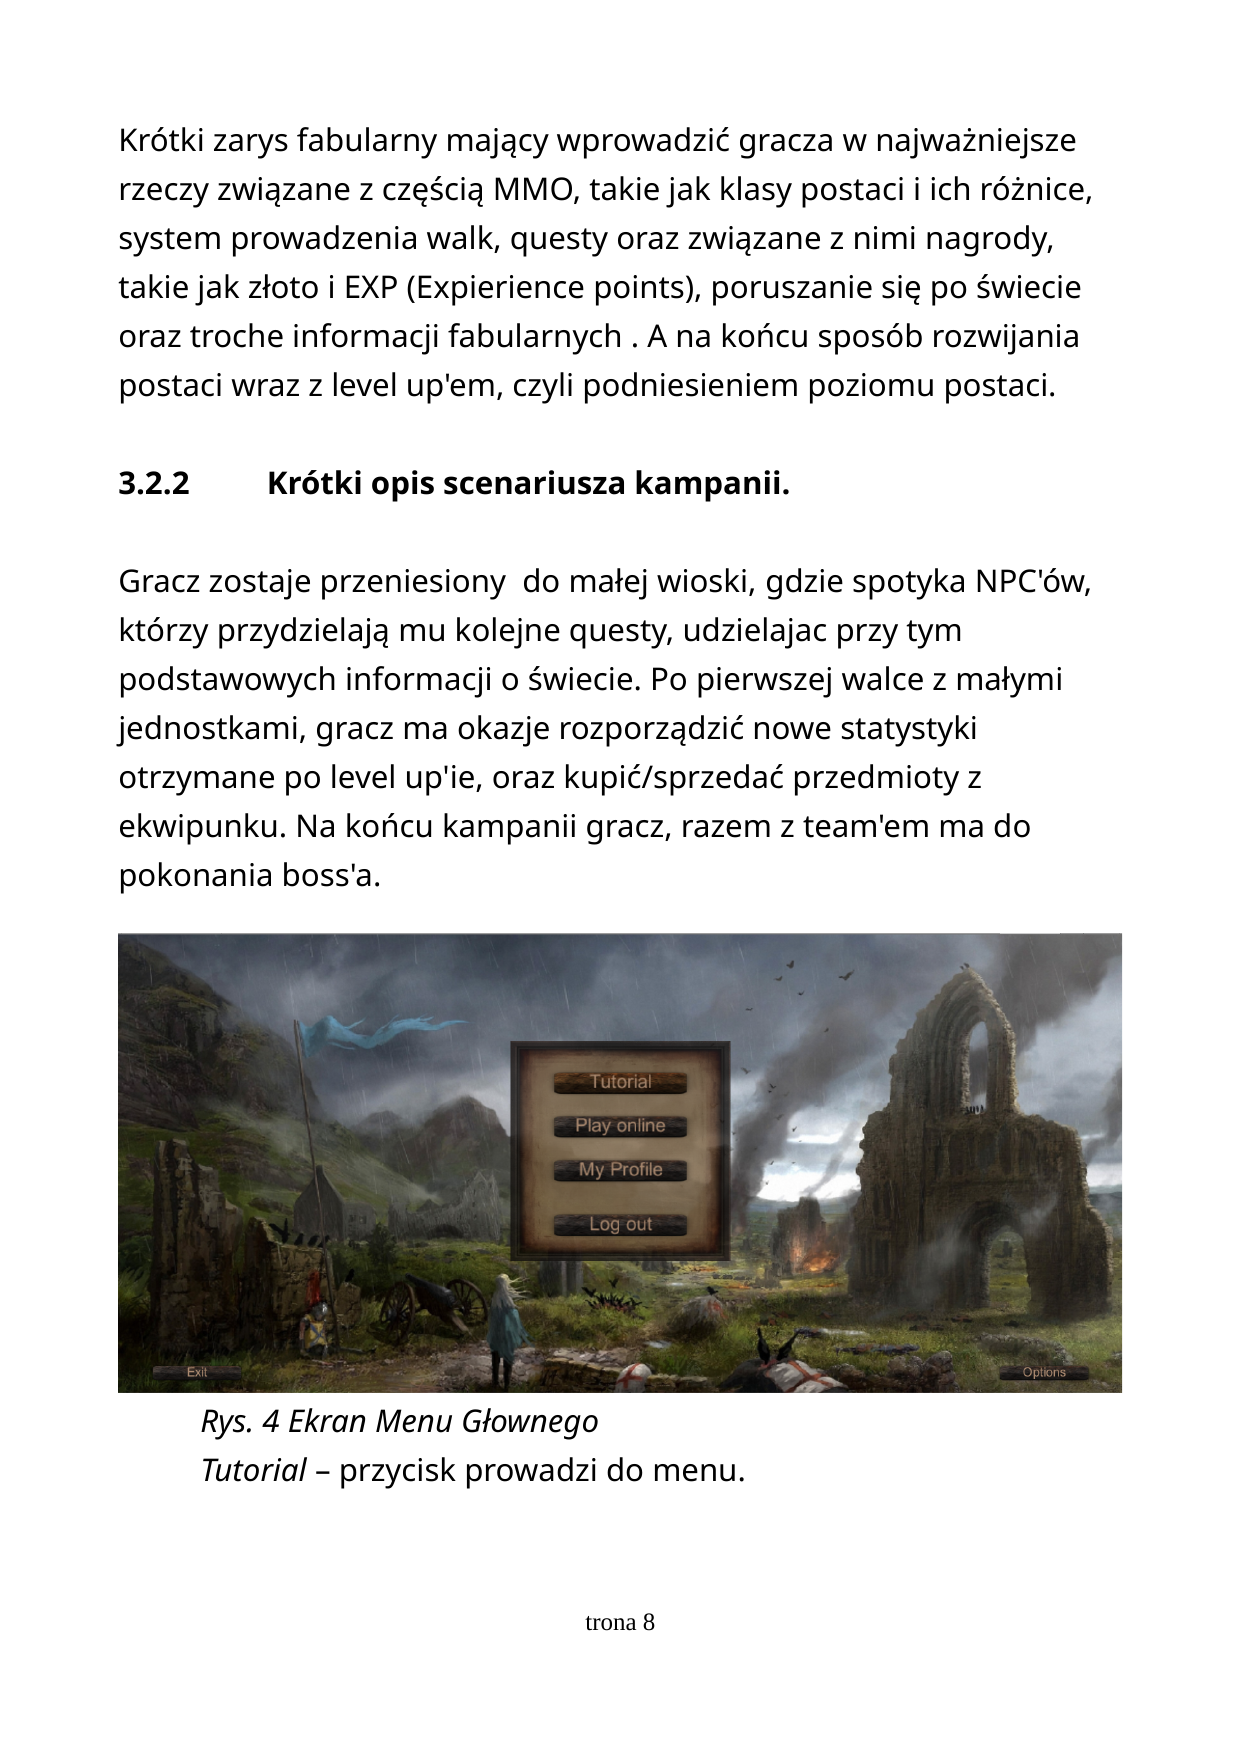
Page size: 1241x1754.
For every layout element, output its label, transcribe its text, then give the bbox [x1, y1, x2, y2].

text Rys. 4 Ekran Menu Głownego [118, 1393, 1122, 1441]
text 3.2.2 Krótki opis scenariusza kampanii. Gracz zostaje przeniesiony do małej wioski, gdzie spotyka NPC'ów, którzy przydzielają mu kolejne questy, udzielajac przy tym podstawowych informacji o świecie. Po pierwszej walce z małymi jednostkami, gracz ma okazje rozporządzić nowe statystyki otrzymane po level up'ie, oraz kupić/sprzedać przedmioty z ekwipunku. Na końcu kampanii gracz, razem z team'em ma do pokonania boss'a. [118, 461, 1122, 895]
picture [118, 933, 1123, 1393]
text Krótki zarys fabularny mający wprowadzić gracza w najważniejsze rzeczy związane z częścią MMO, takie jak klasy postaci i ich różnice, system prowadzenia walk, questy oraz związane z nimi nagrody, takie jak złoto i EXP (Expierience points), poruszanie się po świecie oraz troche informacji fabularnych . A na końcu sposób rozwijania postaci wraz z level up'em, czyli podniesieniem poziomu postaci. [118, 118, 1122, 406]
text Tutorial – przycisk prowadzi do menu. [118, 1448, 1122, 1539]
text [118, 901, 1122, 933]
